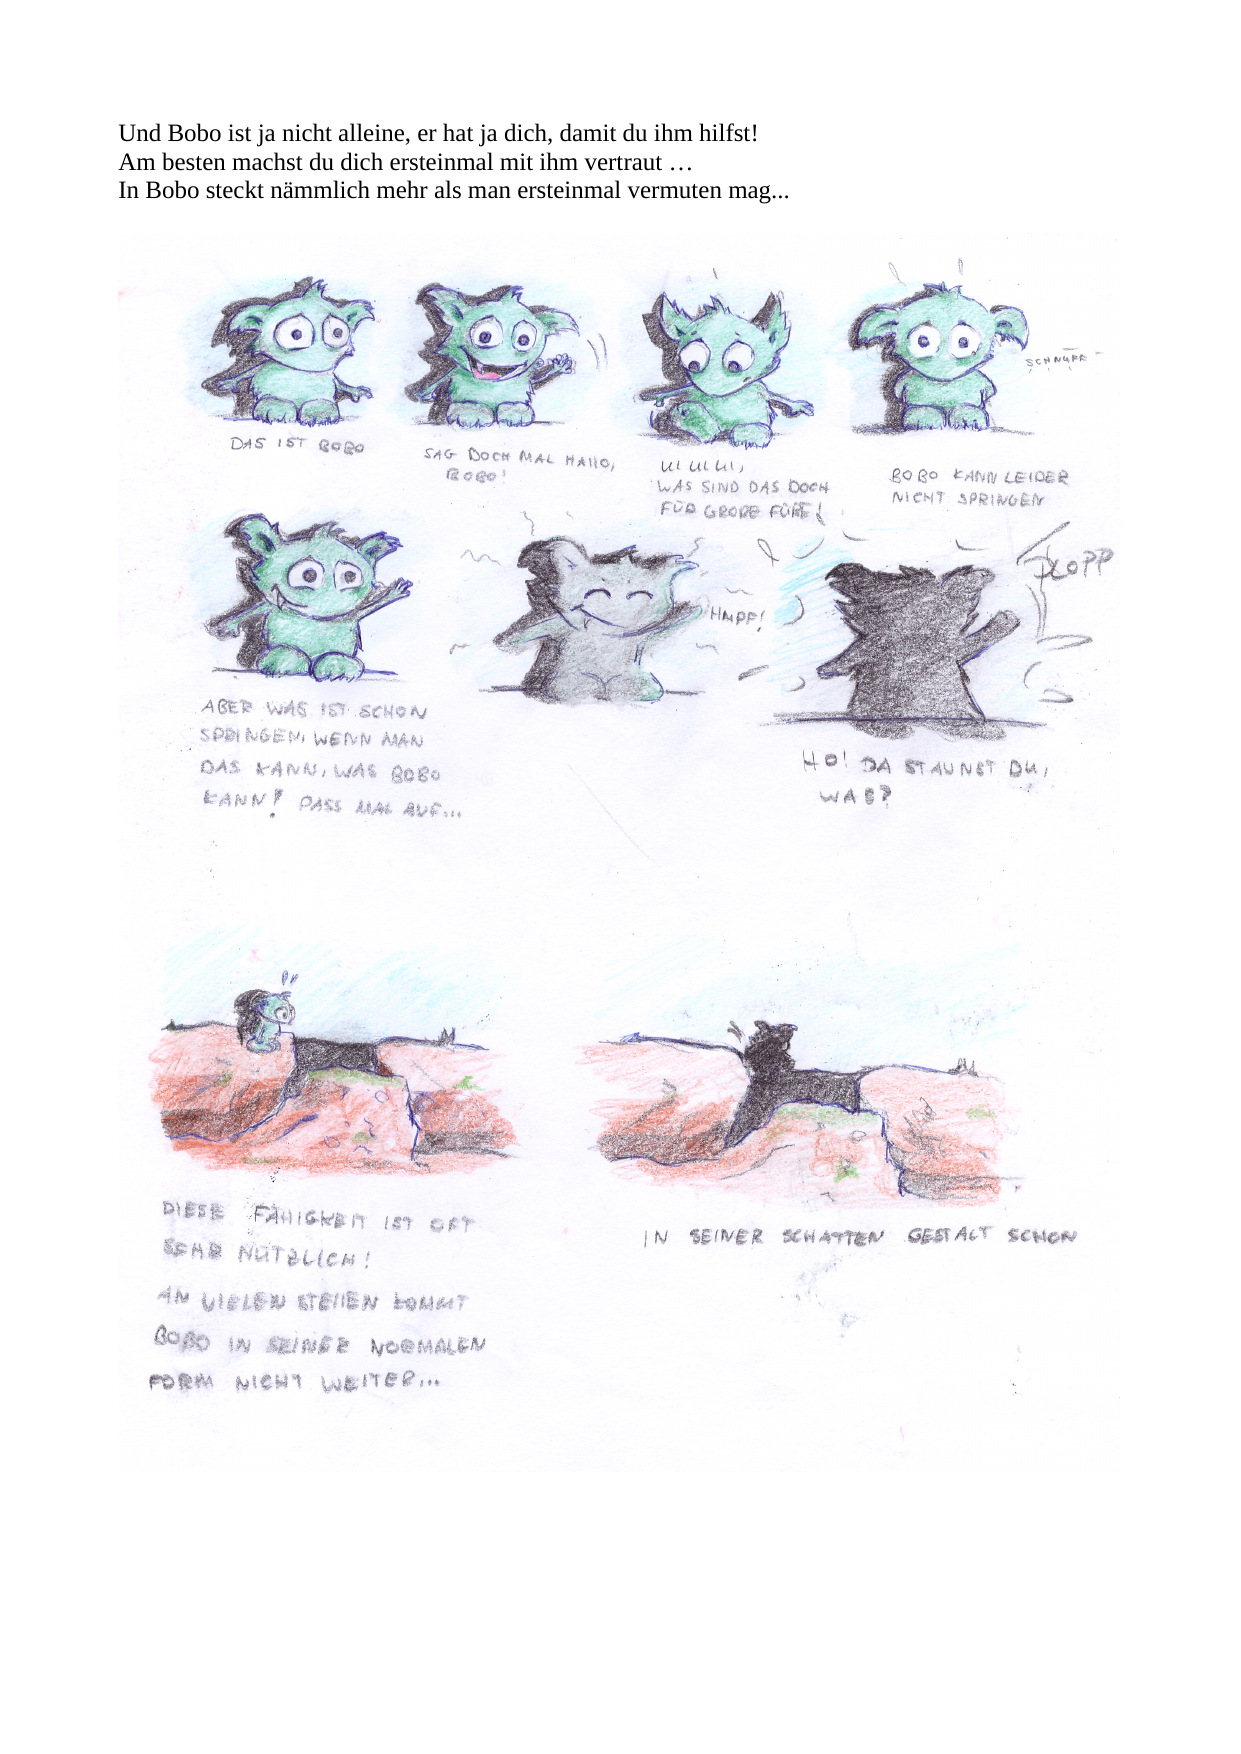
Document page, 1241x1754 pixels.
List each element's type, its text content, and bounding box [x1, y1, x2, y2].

picture [118, 233, 1123, 1472]
text Und Bobo ist ja nicht alleine, er hat ja dich, damit du ihm hilfst! [118, 118, 1122, 147]
text Am besten machst du dich ersteinmal mit ihm vertraut … [118, 147, 1122, 176]
text In Bobo steckt nämmlich mehr als man ersteinmal vermuten mag... [118, 176, 1122, 204]
